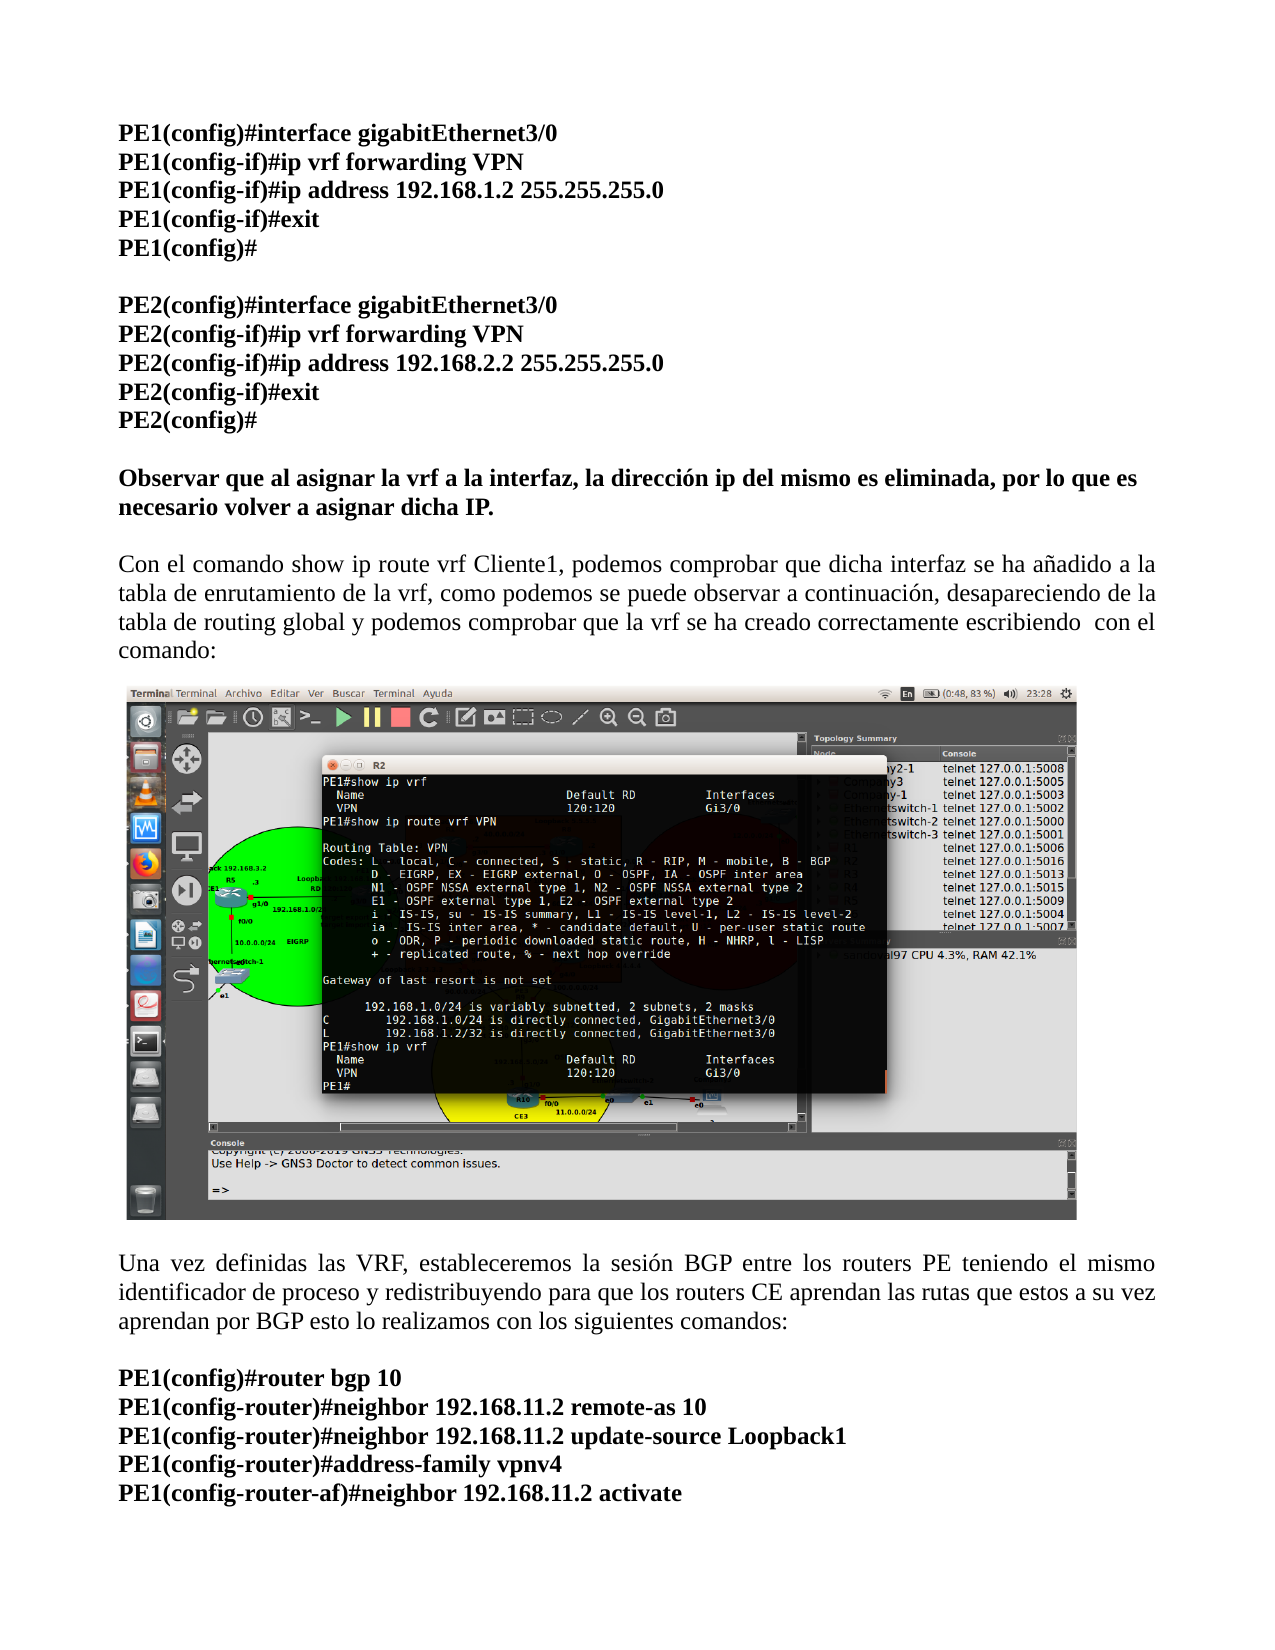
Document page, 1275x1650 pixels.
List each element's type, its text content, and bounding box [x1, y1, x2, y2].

text Con el comando show ip route vrf Cliente1, podemos comprobar que dicha interfaz se ha añadido a la tabla de enrutamiento de la vrf, como podemos se puede observar a continuación, desapareciendo de la tabla de routing global y podemos comprobar que la vrf se ha creado correctamente escribiendo con el comando: [118, 549, 1157, 664]
text necesario volver a asignar dicha IP. [118, 492, 1157, 521]
text PE1(config-router)#address-family vpnv4 [118, 1449, 1157, 1478]
text PE1(config)# [118, 233, 1157, 262]
text PE2(config)#interface gigabitEthernet3/0 [118, 291, 1157, 319]
text PE2(config)# [118, 406, 1157, 434]
text Una vez definidas las VRF, estableceremos la sesión BGP entre los routers PE teniendo el mismo identificador de proceso y redistribuyendo para que los routers CE aprendan las rutas que estos a su vez aprendan por BGP esto lo realizamos con los siguientes comandos: [118, 1248, 1157, 1334]
picture [126, 685, 1077, 1220]
text PE2(config-if)#exit [118, 377, 1157, 406]
text PE2(config-if)#ip vrf forwarding VPN [118, 319, 1157, 348]
text PE1(config)#interface gigabitEthernet3/0 [118, 118, 1157, 147]
text PE1(config-if)#ip address 192.168.1.2 255.255.255.0 [118, 176, 1157, 204]
text PE1(config-router-af)#neighbor 192.168.11.2 activate [118, 1478, 1157, 1507]
text PE1(config-router)#neighbor 192.168.11.2 remote-as 10 [118, 1392, 1157, 1421]
text PE1(config)#router bgp 10 [118, 1363, 1157, 1392]
text PE1(config-router)#neighbor 192.168.11.2 update-source Loopback1 [118, 1421, 1157, 1449]
text PE1(config-if)#exit [118, 204, 1157, 233]
text Observar que al asignar la vrf a la interfaz, la dirección ip del mismo es eliminada, por lo que es [118, 463, 1157, 492]
text PE1(config-if)#ip vrf forwarding VPN [118, 147, 1157, 176]
text PE2(config-if)#ip address 192.168.2.2 255.255.255.0 [118, 348, 1157, 377]
